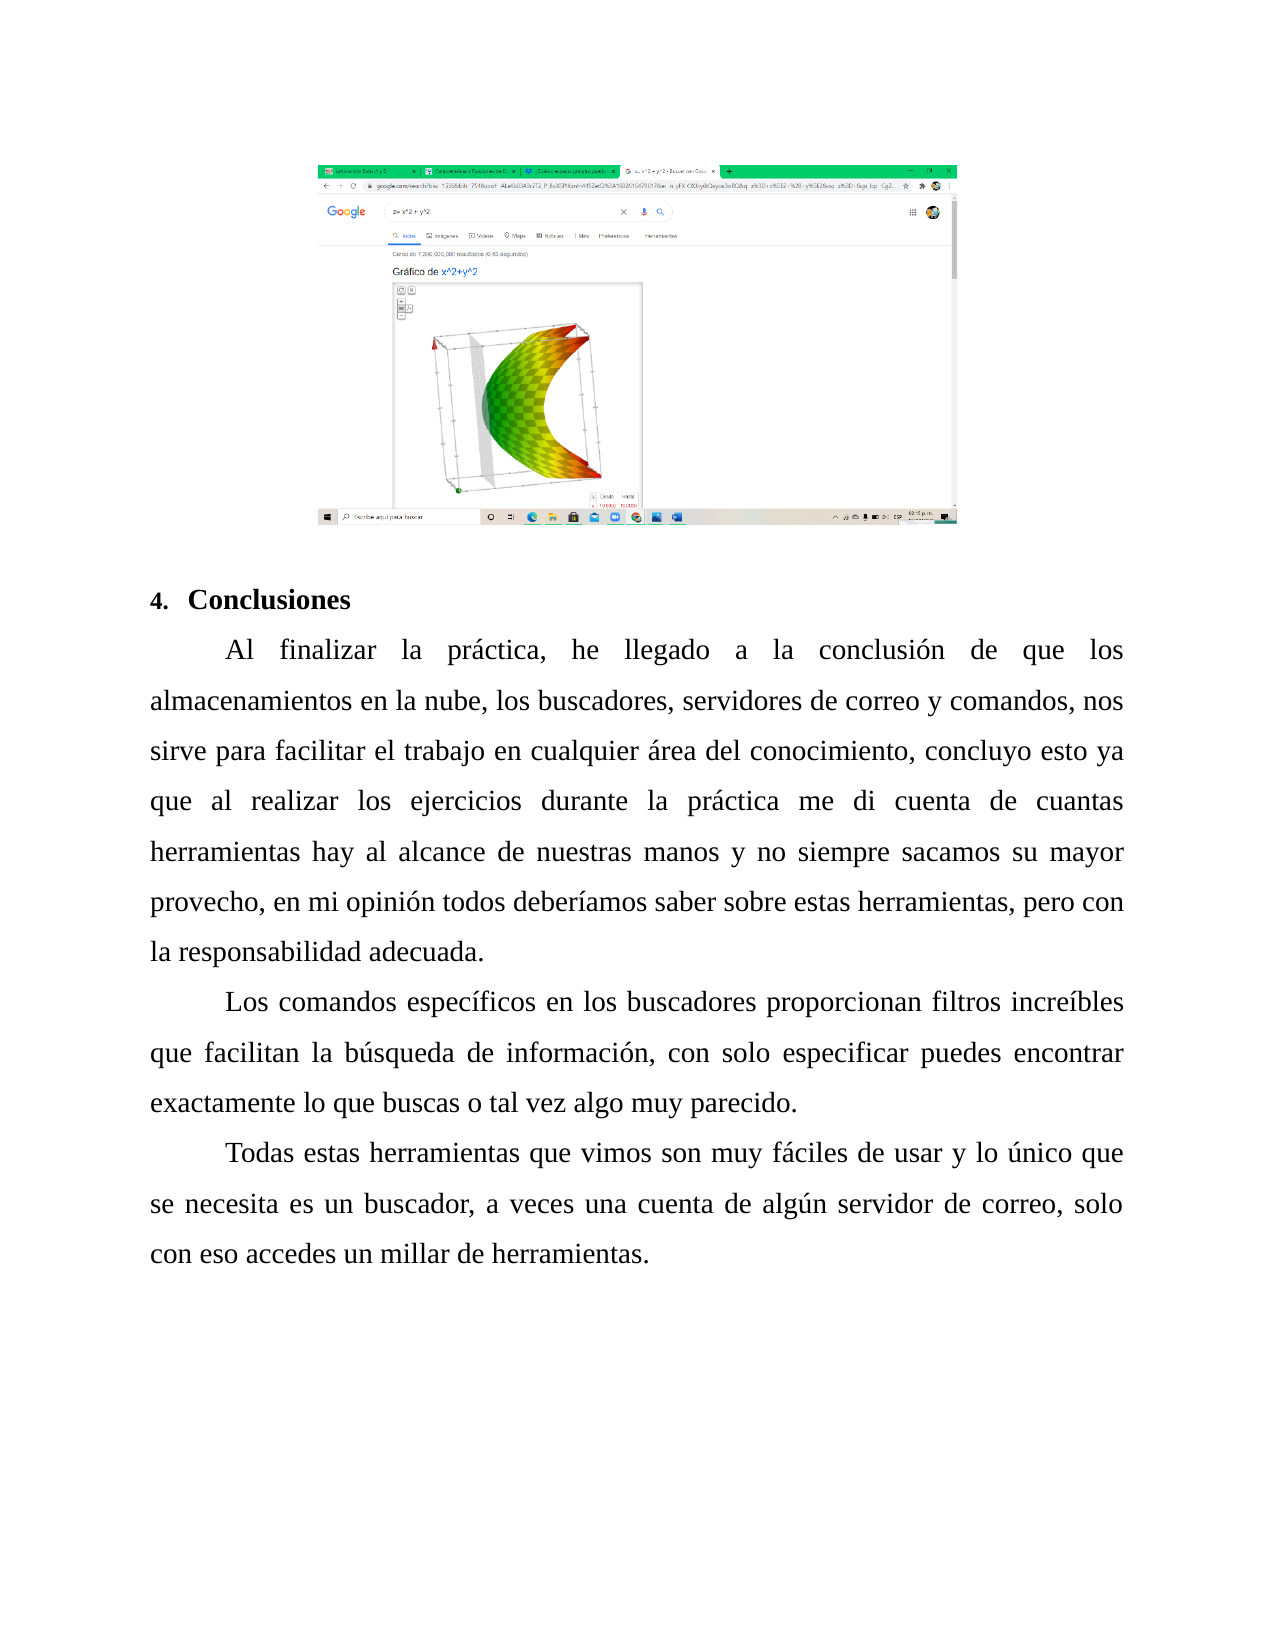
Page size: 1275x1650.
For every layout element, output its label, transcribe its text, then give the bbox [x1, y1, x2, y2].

text Los comandos específicos en los buscadores proporcionan filtros increíbles que facilitan la búsqueda de información, con solo especificar puedes encontrar exactamente lo que buscas o tal vez algo muy parecido. [150, 984, 1125, 1119]
text Al finalizar la práctica, he llegado a la conclusión de que los almacenamientos en la nube, los buscadores, servidores de correo y comandos, nos sirve para facilitar el trabajo en cualquier área del conocimiento, concluyo esto ya que al realizar los ejercicios durante la práctica me di cuenta de cuantas herramientas hay al alcance de nuestras manos y no siempre sacamos su mayor provecho, en mi opinión todos deberíamos saber sobre estas herramientas, pero con la responsabilidad adecuada. [150, 632, 1125, 968]
text Todas estas herramientas que vimos son muy fáciles de usar y lo único que se necesita es un buscador, a veces una cuenta de algún servidor de correo, solo con eso accedes un millar de herramientas. [150, 1136, 1125, 1270]
list Conclusiones [150, 582, 1125, 616]
